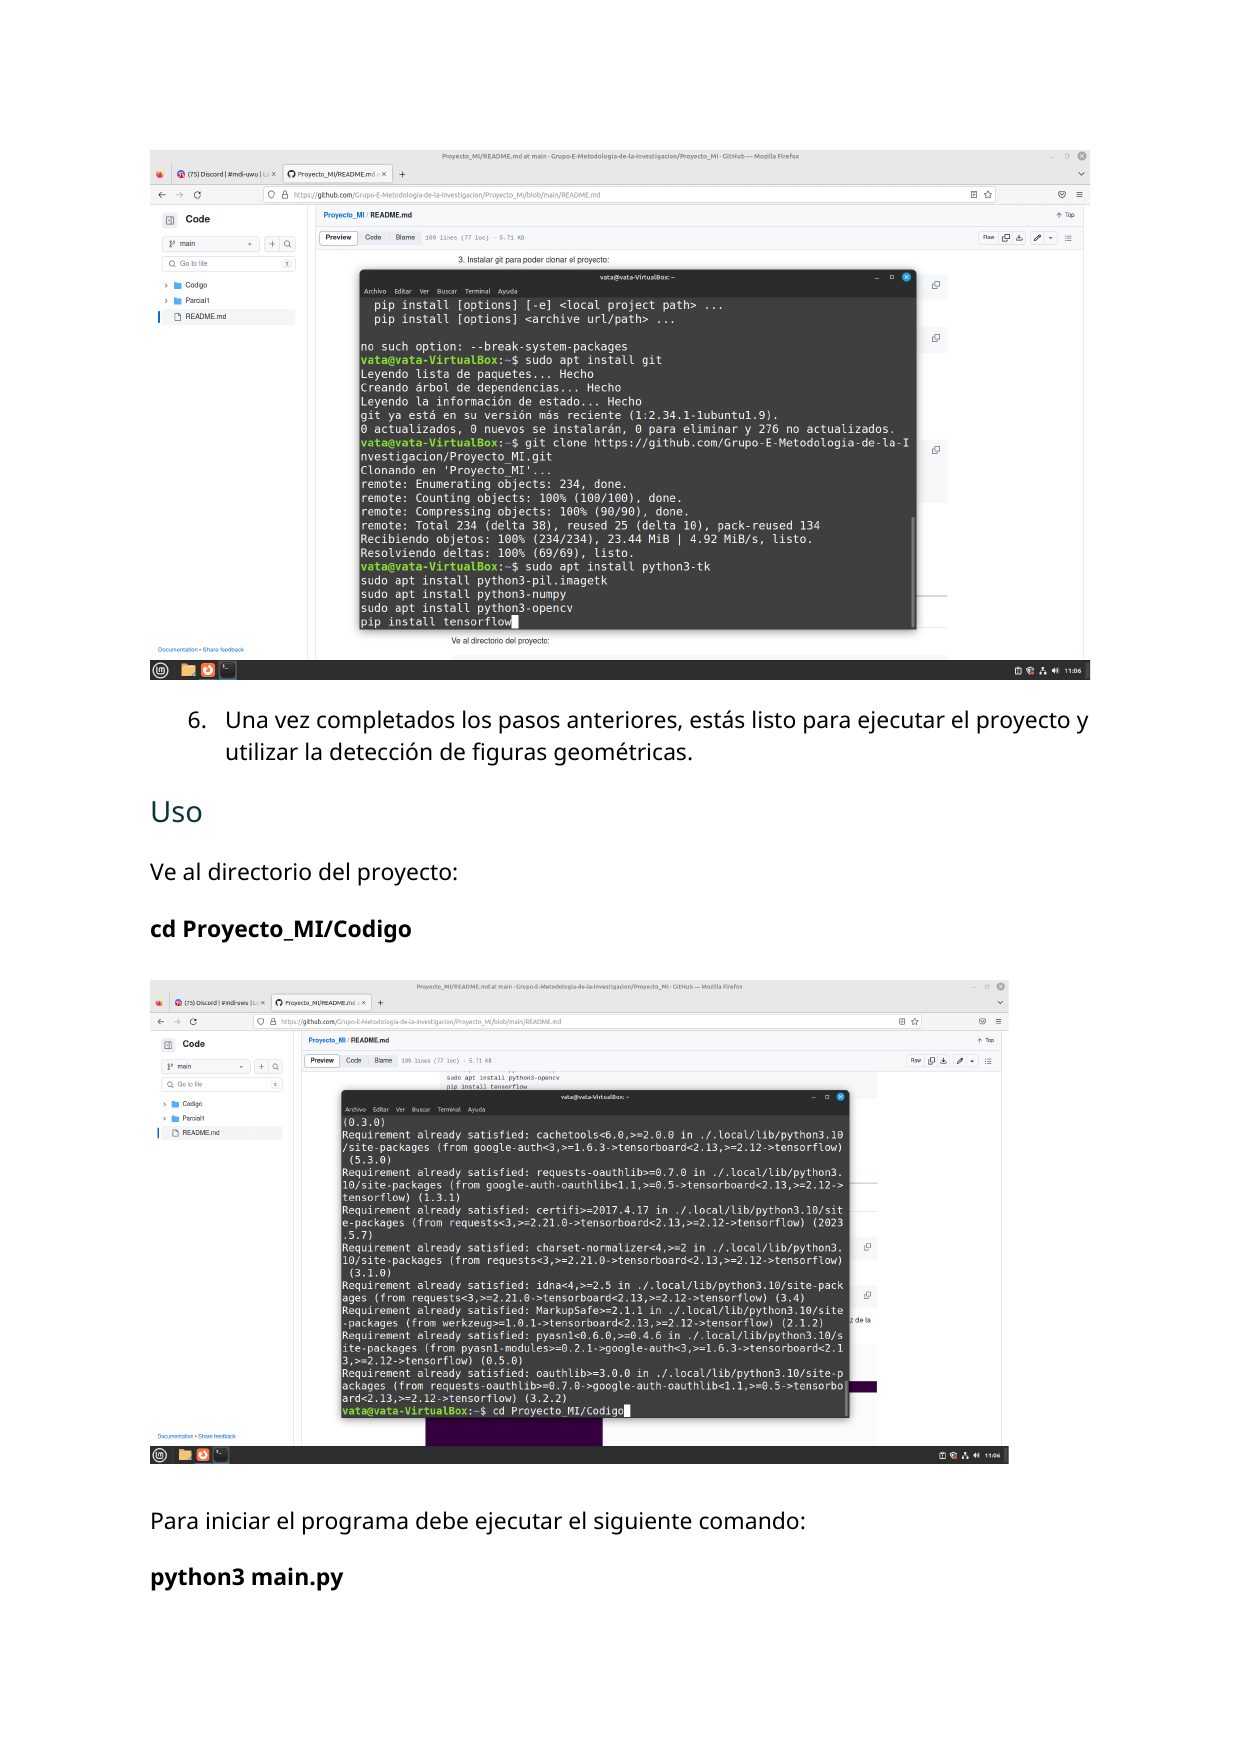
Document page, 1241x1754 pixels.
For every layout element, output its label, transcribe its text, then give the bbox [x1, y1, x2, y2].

text Para iniciar el programa debe ejecutar el siguiente comando: [150, 1504, 1090, 1536]
picture [150, 980, 1009, 1464]
text Ve al directorio del proyecto: [150, 856, 1090, 888]
subtitle Uso [150, 792, 1090, 831]
text python3 main.py [150, 1561, 1090, 1592]
text cd Proyecto_MI/Codigo [150, 913, 1090, 944]
picture [150, 150, 1091, 680]
list Una vez completados los pasos anteriores, estás listo para ejecutar el proyecto y utilizar la detección de figuras geométricas. [187, 704, 1090, 767]
